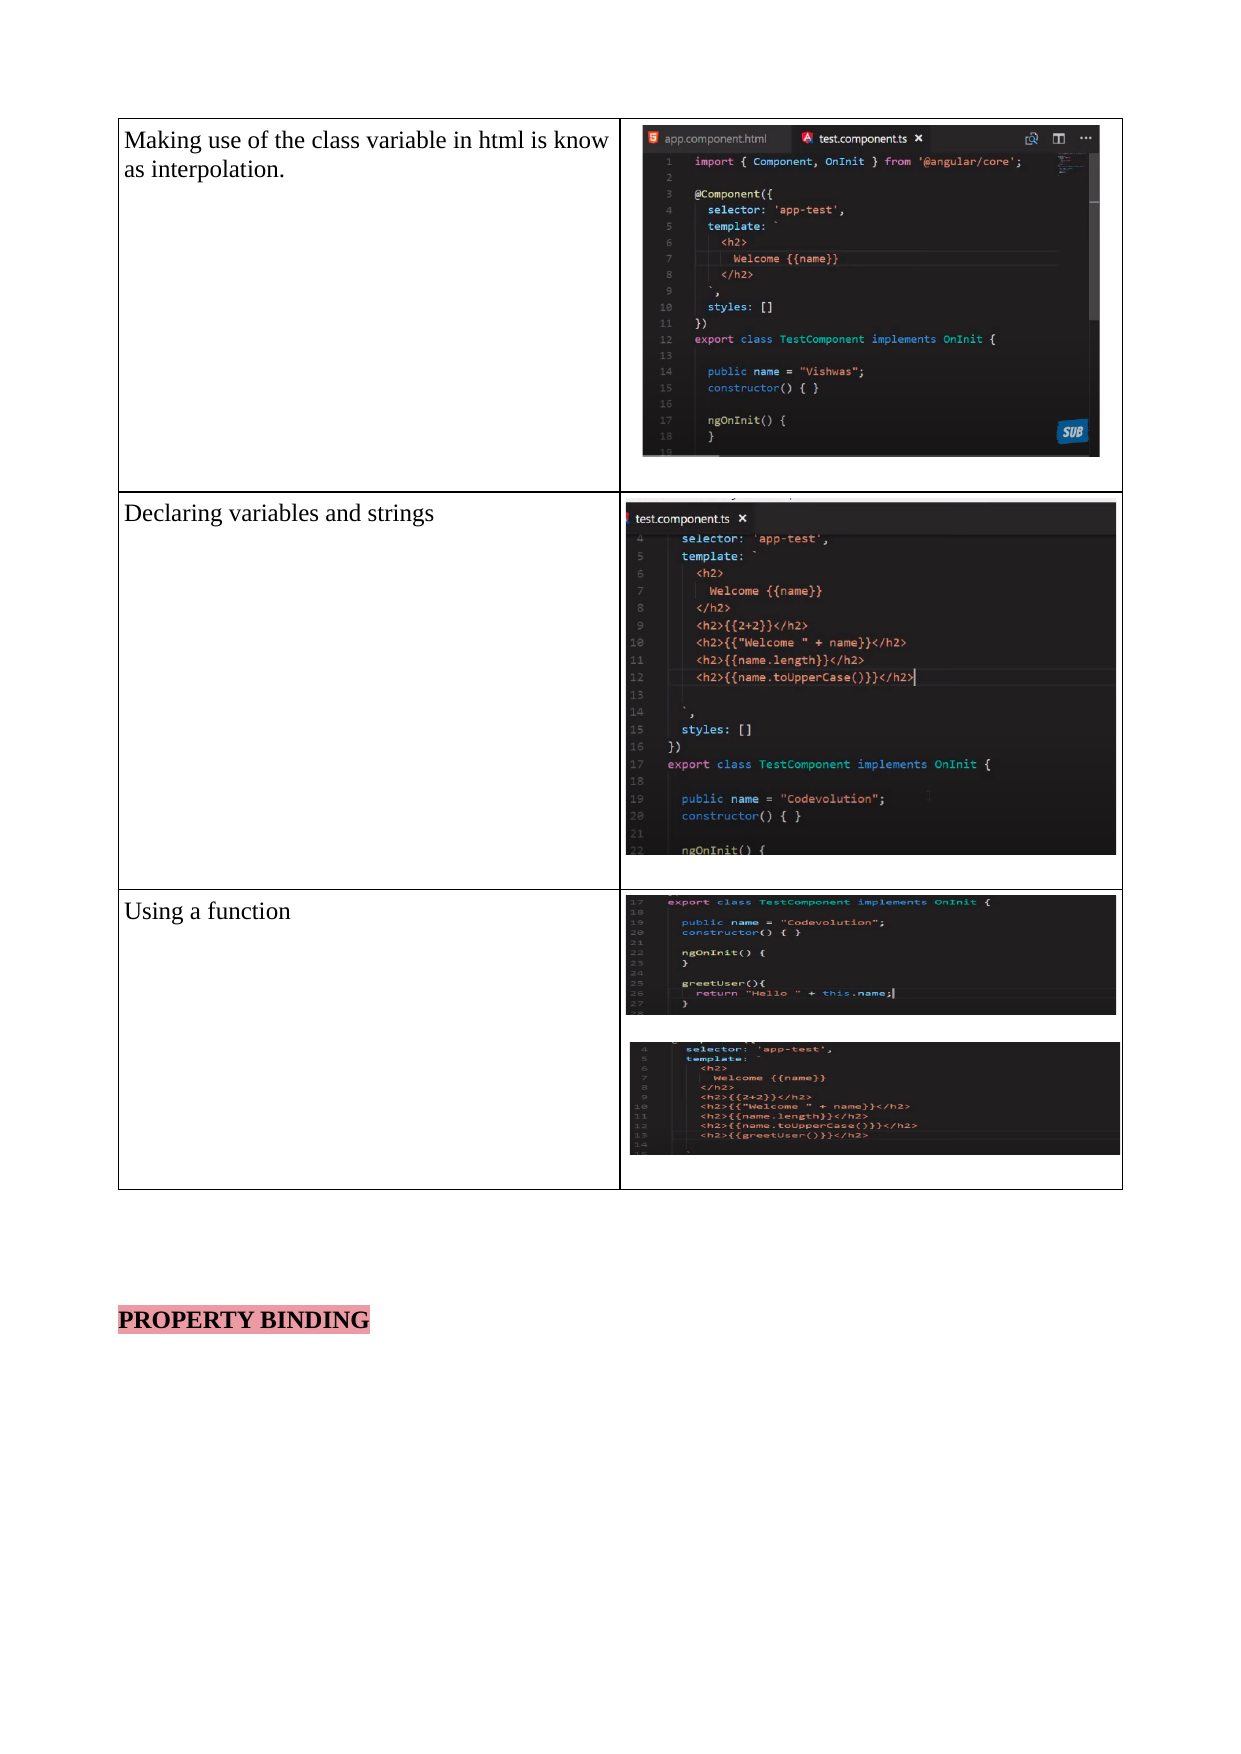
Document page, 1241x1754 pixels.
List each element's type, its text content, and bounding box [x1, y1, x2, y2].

table_cell Declaring variables and strings [119, 493, 619, 889]
text PROPERTY BINDING [118, 1305, 1122, 1334]
picture [629, 1042, 1121, 1155]
table_cell [621, 890, 1122, 1189]
picture [625, 895, 1117, 1015]
table_cell [621, 119, 1122, 491]
picture [642, 125, 1100, 457]
table_cell Using a function [119, 890, 619, 1189]
picture [625, 498, 1117, 855]
table_cell Making use of the class variable in html is know as interpolation. [119, 119, 619, 491]
table_cell [621, 493, 1122, 889]
